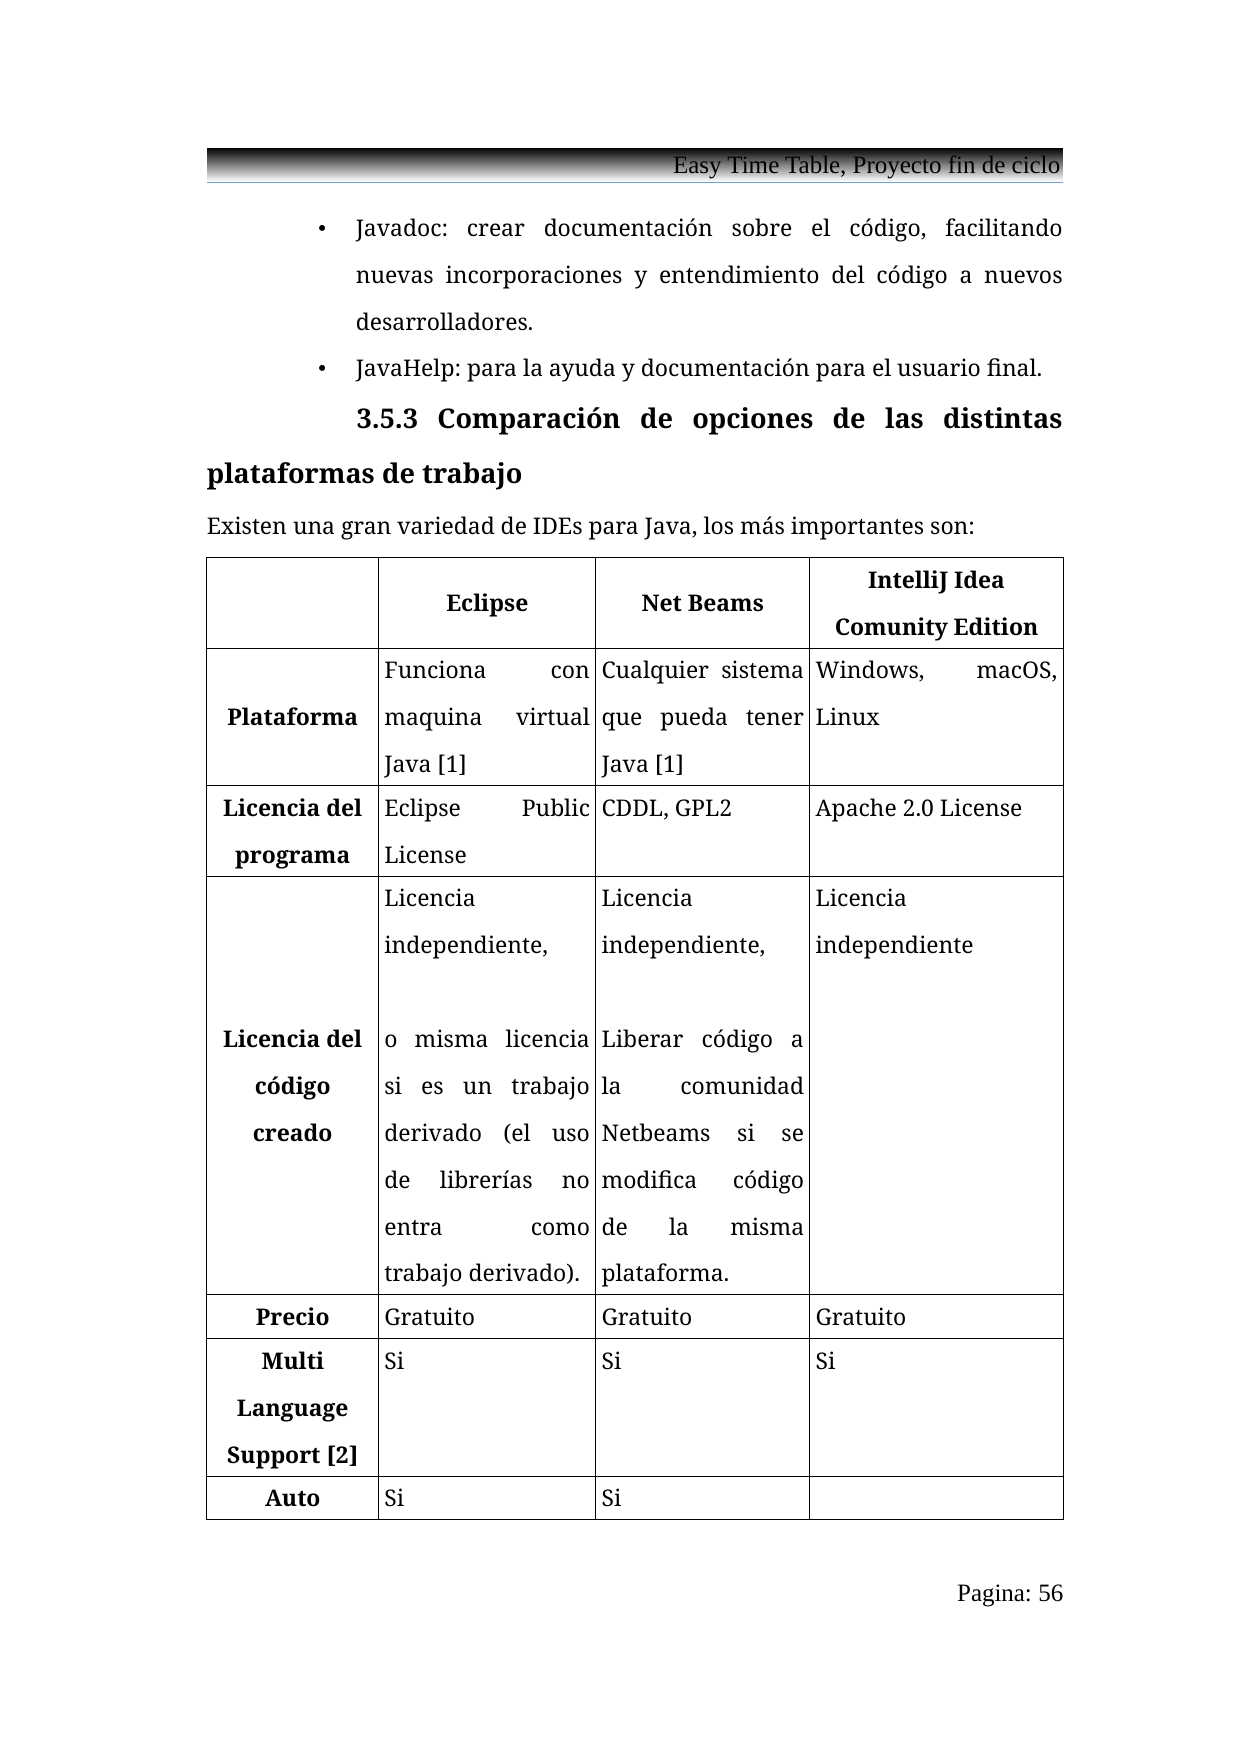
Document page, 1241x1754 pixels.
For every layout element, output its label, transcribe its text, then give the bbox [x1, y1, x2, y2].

text Existen una gran variedad de IDEs para Java, los más importantes son: [207, 510, 1063, 541]
table_cell Funciona con maquina virtual Java [1] [379, 649, 595, 785]
text 3.5.3 Comparación de opciones de las distintas plataformas de trabajo [207, 399, 1063, 491]
table_cell Gratuito [810, 1295, 1063, 1338]
table_cell Precio [207, 1295, 378, 1338]
table_cell Gratuito [596, 1295, 809, 1338]
table_cell CDDL, GPL2 [596, 786, 809, 876]
table_header Net Beams [596, 558, 809, 647]
table_cell Plataforma [207, 649, 378, 785]
table_cell Si [810, 1339, 1063, 1476]
table_cell Windows, macOS, Linux [810, 649, 1063, 785]
table_cell Licencia independiente, o misma licencia si es un trabajo derivado (el uso de librerías no entra como trabajo derivado). [379, 877, 595, 1294]
table_cell Multi Language Support [2] [207, 1339, 378, 1476]
table_cell [810, 1477, 1063, 1519]
table_cell Eclipse Public License [379, 786, 595, 876]
table_cell Licencia del programa [207, 786, 378, 876]
table_cell Auto [207, 1477, 378, 1519]
table_header IntelliJ Idea Comunity Edition [810, 558, 1063, 647]
table_cell Licencia independiente, Liberar código a la comunidad Netbeams si se modifica código de la misma plataforma. [596, 877, 809, 1294]
list Javadoc: crear documentación sobre el código, facilitando nuevas incorporaciones y entendimiento del código a nuevos desarrolladores. [318, 212, 1063, 337]
table_cell Gratuito [379, 1295, 595, 1338]
list JavaHelp: para la ayuda y documentación para el usuario final. [318, 352, 1063, 384]
table_header [207, 558, 378, 647]
table_cell Licencia del código creado [207, 877, 378, 1294]
table_cell Licencia independiente [810, 877, 1063, 1294]
table_cell Si [379, 1477, 595, 1519]
table_cell Cualquier sistema que pueda tener Java [1] [596, 649, 809, 785]
table_header Eclipse [379, 558, 595, 647]
table_cell Si [596, 1477, 809, 1519]
table_cell Si [596, 1339, 809, 1476]
table_cell Apache 2.0 License [810, 786, 1063, 876]
table_cell Si [379, 1339, 595, 1476]
